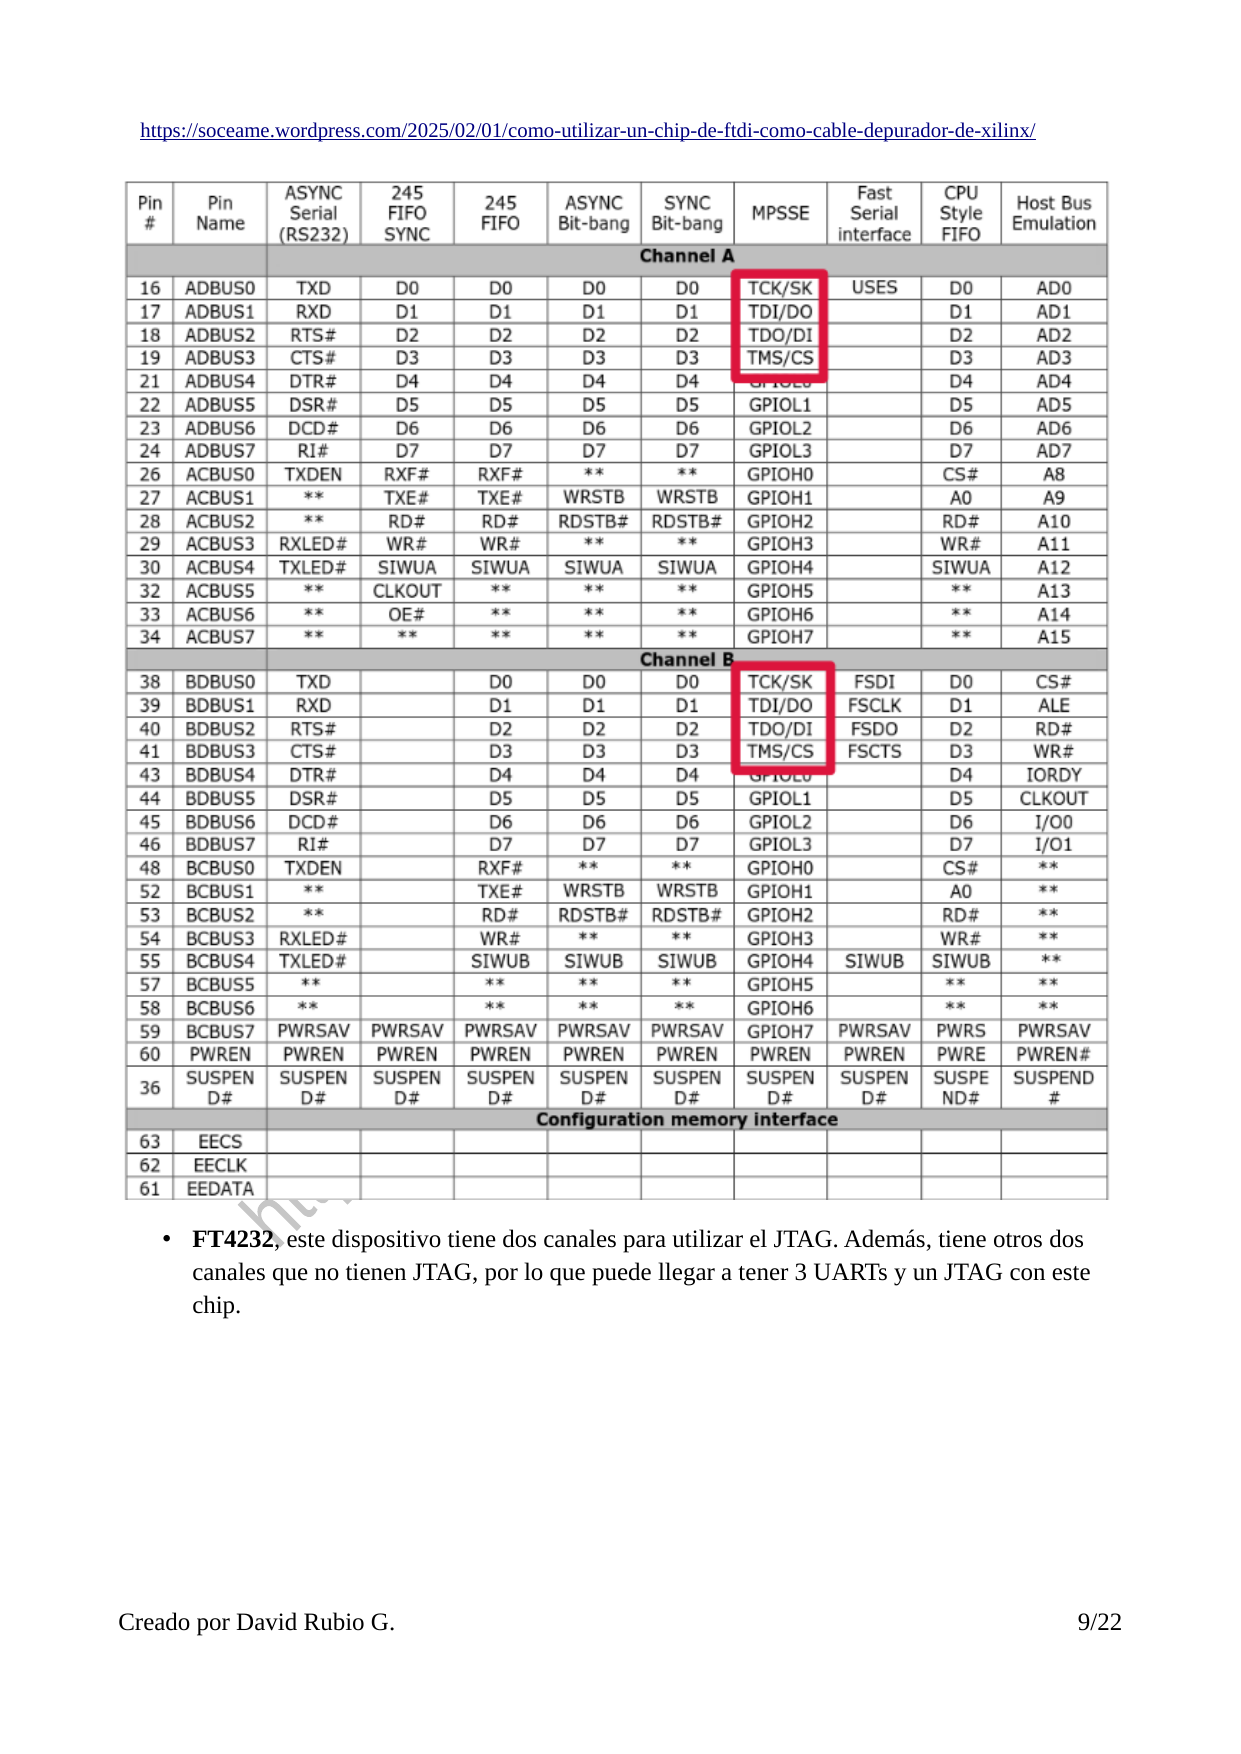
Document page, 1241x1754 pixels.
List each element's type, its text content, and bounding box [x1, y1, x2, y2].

picture [118, 177, 1115, 1200]
list FT4232, este dispositivo tiene dos canales para utilizar el JTAG. Además, tiene otros dos canales que no tienen JTAG, por lo que puede llegar a tener 3 UARTs y un JTAG con este chip. [162, 1224, 1122, 1318]
